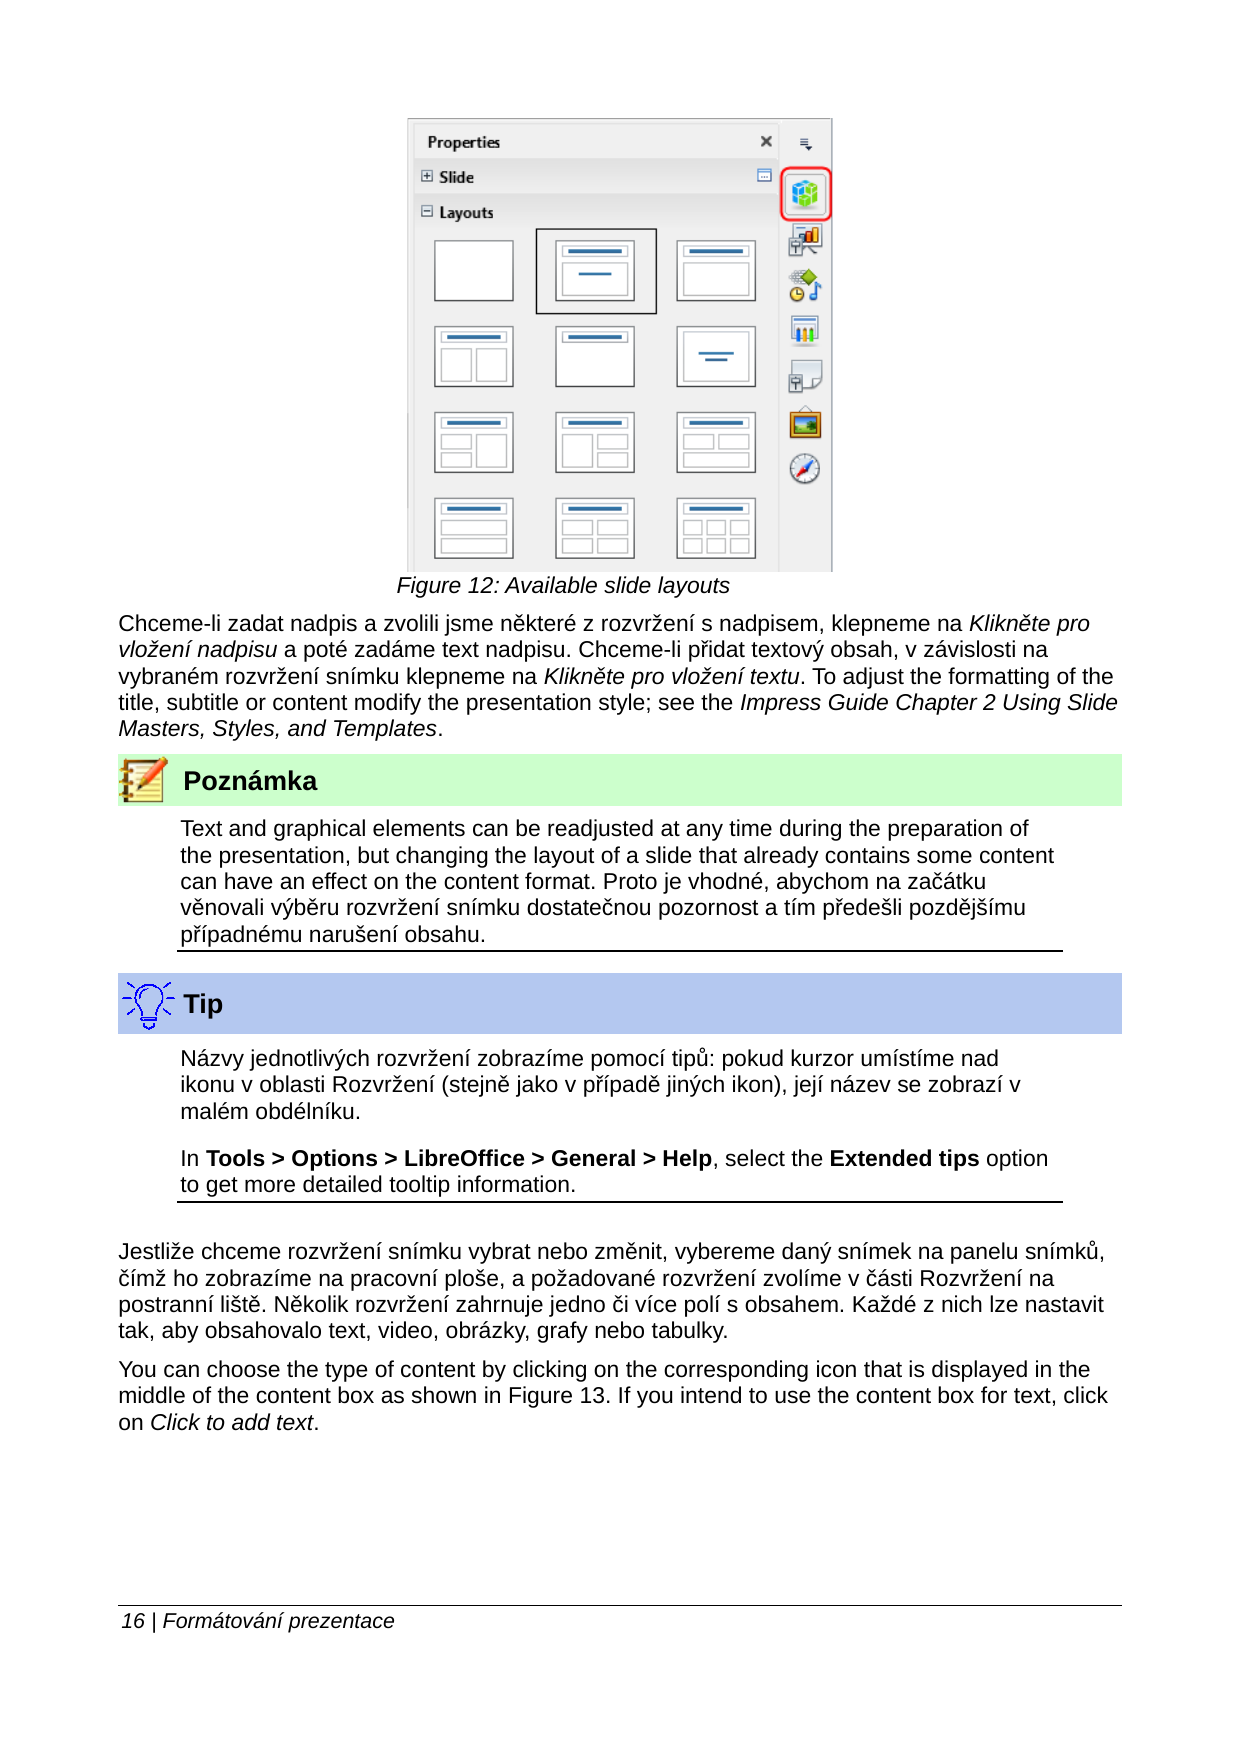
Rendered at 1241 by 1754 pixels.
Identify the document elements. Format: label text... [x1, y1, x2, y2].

text Figure 12: Available slide layouts [396, 118, 844, 598]
subtitle Poznámka [118, 754, 1122, 806]
text In Tools > Options > LibreOffice > General > Help, select the Extended tips option to get more detailed tooltip information. [177, 1142, 1063, 1201]
text Jestliže chceme rozvržení snímku vybrat nebo změnit, vybereme daný snímek na panelu snímků, čímž ho zobrazíme na pracovní ploše, a požadované rozvržení zvolíme v části Rozvržení na postranní liště. Několik rozvržení zahrnuje jedno či více polí s obsahem. Každé z nich lze nastavit tak, aby obsahovalo text, video, obrázky, grafy nebo tabulky. [118, 1238, 1122, 1344]
picture [407, 118, 833, 572]
text Názvy jednotlivých rozvržení zobrazíme pomocí tipů: pokud kurzor umístíme nad ikonu v oblasti Rozvržení (stejně jako v případě jiných ikon), její název se zobrazí v malém obdélníku. [177, 1042, 1063, 1124]
picture [119, 755, 170, 806]
text Chceme-li zadat nadpis a zvolili jsme některé z rozvržení s nadpisem, klepneme na Klikněte pro vložení nadpisu a poté zadáme text nadpisu. Chceme-li přidat textový obsah, v závislosti na vybraném rozvržení snímku klepneme na Klikněte pro vložení textu. To adjust the formatting of the title, subtitle or content modify the presentation style; see the Impress Guide Chapter 2 Using Slide Masters, Styles, and Templates. [118, 610, 1122, 742]
subtitle Tip [118, 973, 1122, 1034]
text Text and graphical elements can be readjusted at any time during the preparation of the presentation, but changing the layout of a slide that already contains some content can have an effect on the content format. Proto je vhodné, abychom na začátku věnovali výběru rozvržení snímku dostatečnou pozornost a tím předešli pozdějšímu případnému narušení obsahu. [177, 812, 1063, 950]
text You can choose the type of content by clicking on the corresponding icon that is displayed in the middle of the content box as shown in Figure 13. If you intend to use the content box for text, click on Click to add text. [118, 1356, 1122, 1435]
picture [119, 974, 179, 1034]
